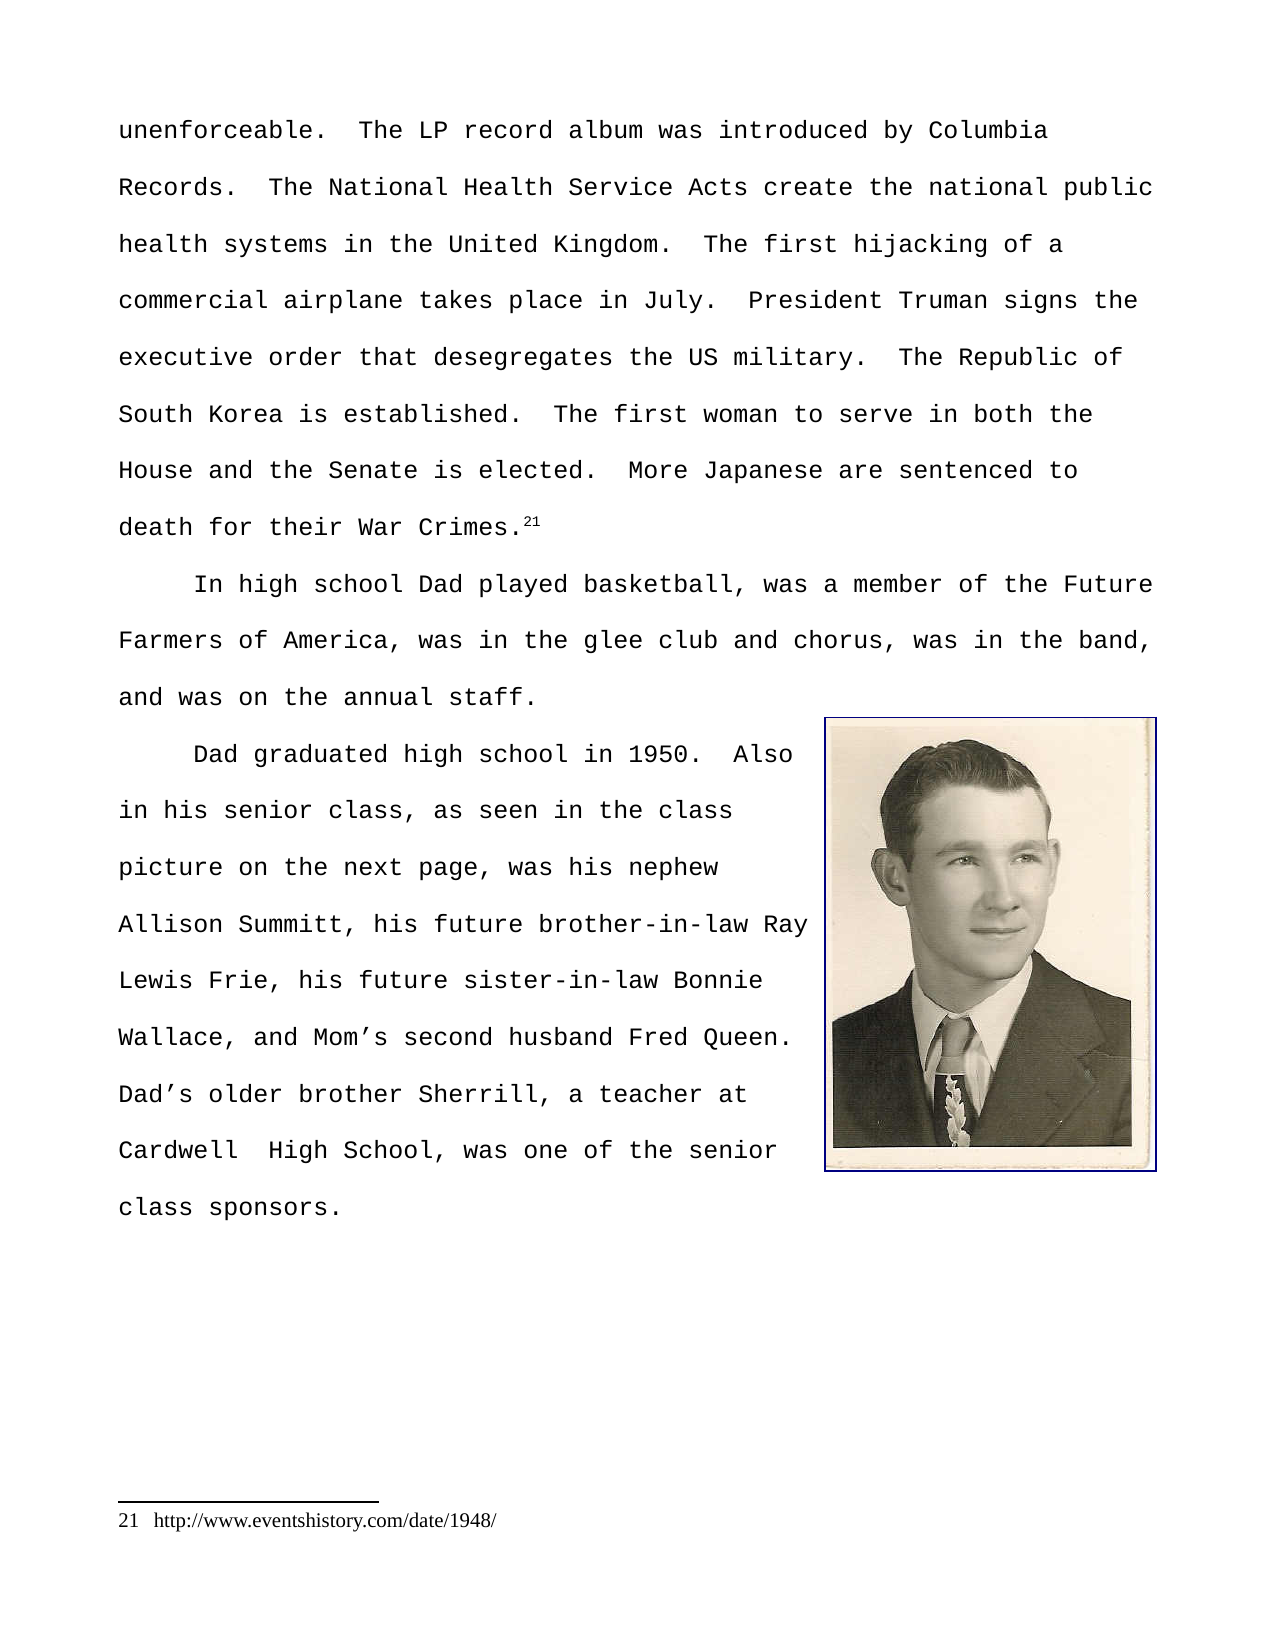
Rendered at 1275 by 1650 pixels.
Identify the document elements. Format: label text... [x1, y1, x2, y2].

picture [826, 718, 1155, 1170]
text unenforceable. The LP record album was introduced by Columbia Records. The National Health Service Acts create the national public health systems in the United Kingdom. The first hijacking of a commercial airplane takes place in July. President Truman signs the executive order that desegregates the US military. The Republic of South Korea is established. The first woman to serve in both the House and the Senate is elected. More Japanese are sentenced to death for their War Crimes. [118, 118, 1157, 543]
text Dad graduated high school in 1950. Also in his senior class, as seen in the class picture on the next page, was his nephew Allison Summitt, his future brother-in-law Ray Lewis Frie, his future sister-in-law Bonnie Wallace, and Mom’s second husband Fred Queen. Dad’s older brother Sherrill, a teacher at Cardwell High School, was one of the senior class sponsors. [118, 741, 1157, 1223]
text http://www.eventshistory.com/date/1948/ [118, 1508, 1157, 1532]
text In high school Dad played basketball, was a member of the Future Farmers of America, was in the glee club and chorus, was in the band, and was on the annual staff. [118, 571, 1157, 713]
